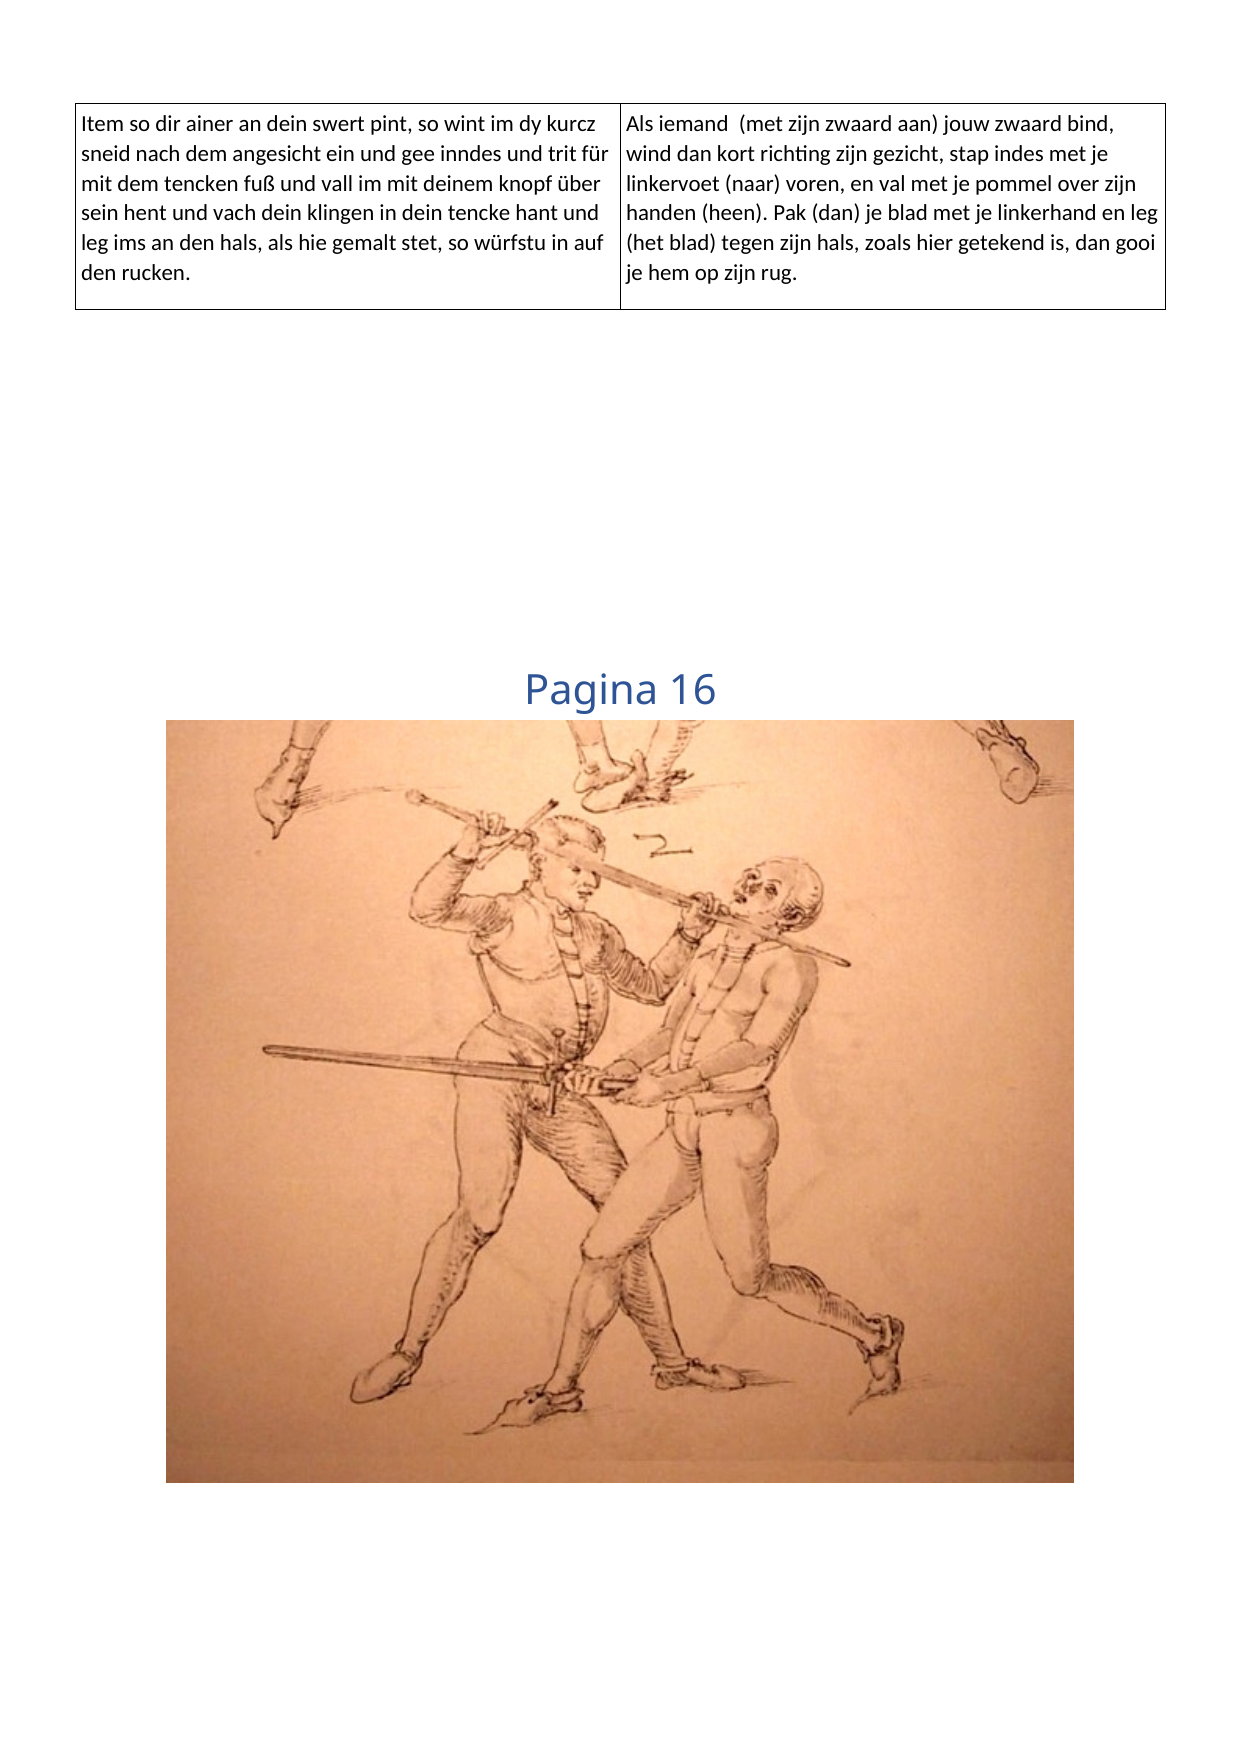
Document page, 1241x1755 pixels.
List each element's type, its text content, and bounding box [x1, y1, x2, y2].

subtitle Pagina 16 [75, 660, 1165, 717]
table_cell Item so dir ainer an dein swert pint, so wint im dy kurcz sneid nach dem angesicht ein und gee inndes und trit für mit dem tencken fuß und vall im mit deinem knopf über sein hent und vach dein klingen in dein tencke hant und leg ims an den hals, als hie gemalt stet, so würfstu in auf den rucken. [76, 104, 620, 309]
picture [166, 720, 1074, 1483]
table_cell Als iemand (met zijn zwaard aan) jouw zwaard bind, wind dan kort richting zijn gezicht, stap indes met je linkervoet (naar) voren, en val met je pommel over zijn handen (heen). Pak (dan) je blad met je linkerhand en leg (het blad) tegen zijn hals, zoals hier getekend is, dan gooi je hem op zijn rug. [621, 104, 1165, 309]
